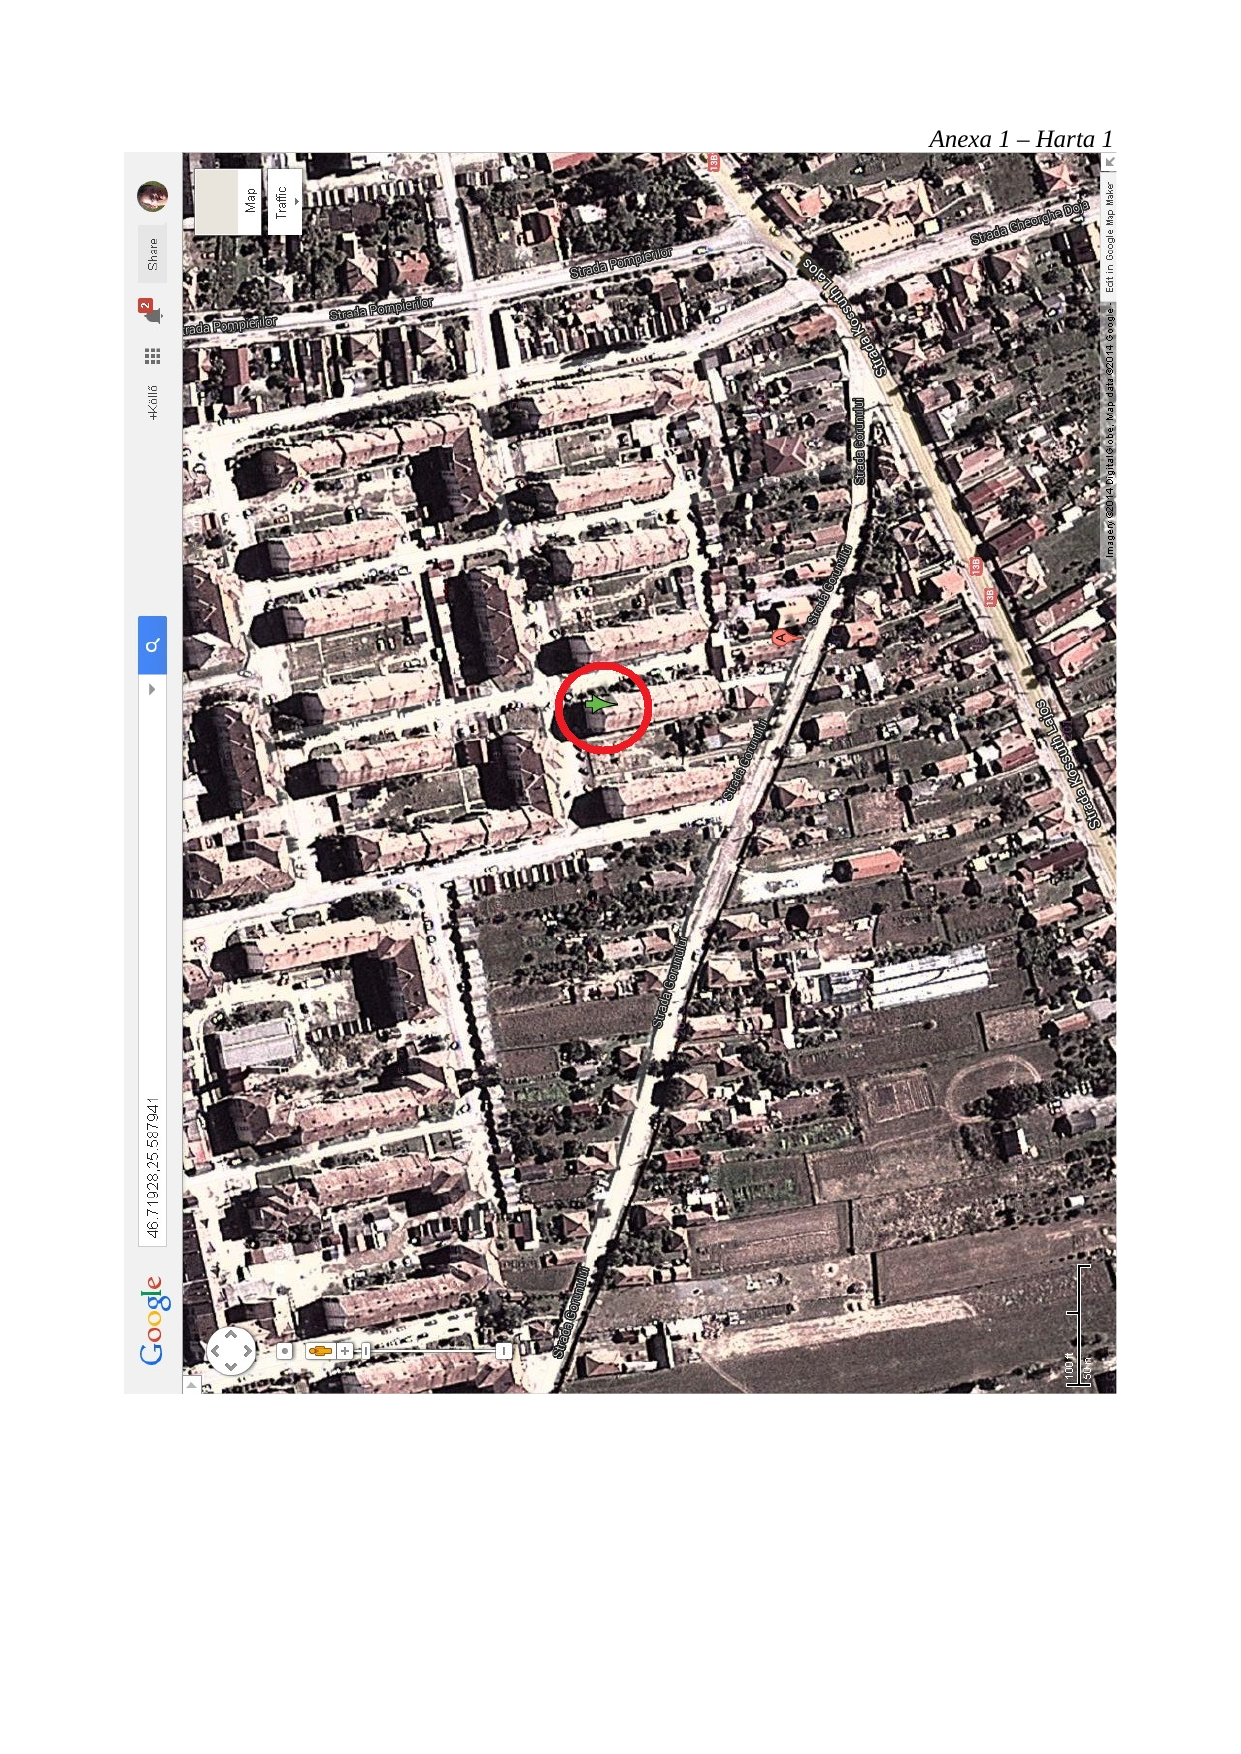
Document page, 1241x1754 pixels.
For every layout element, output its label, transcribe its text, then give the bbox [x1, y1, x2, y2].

picture [123, 152, 1117, 1394]
table_header Anexa 1 – Harta 1 [118, 118, 1122, 1571]
table_cell [118, 1571, 1122, 1612]
